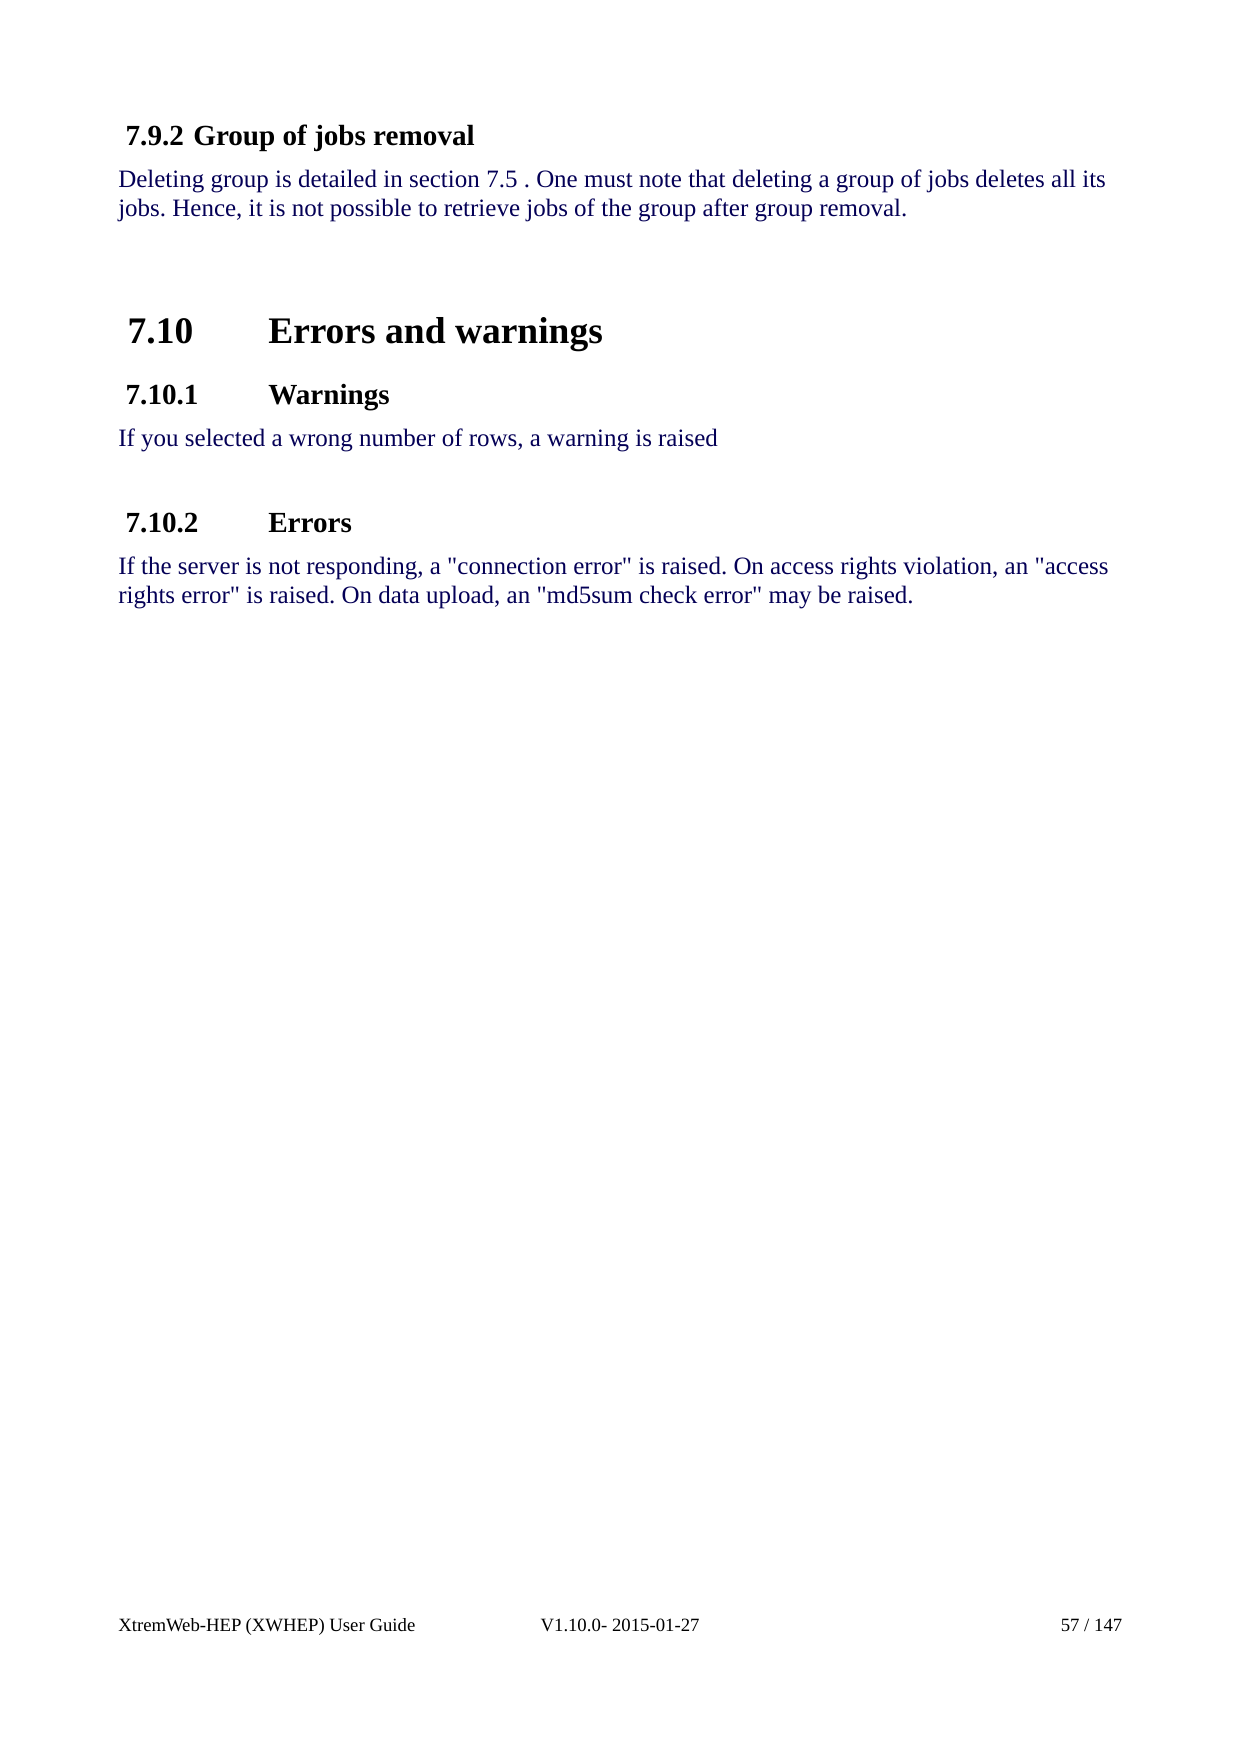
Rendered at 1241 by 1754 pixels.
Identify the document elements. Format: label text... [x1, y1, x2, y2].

subtitle Errors [118, 505, 1122, 539]
subtitle Group of jobs removal [118, 118, 1122, 152]
subtitle Warnings [118, 377, 1122, 410]
text If the server is not responding, a "connection error" is raised. On access rights violation, an "access rights error" is raised. On data upload, an "md5sum check error" may be raised. [118, 551, 1122, 609]
text Deleting group is detailed in section7.5. One must note that deleting a group of jobs deletes all its jobs. Hence, it is not possible to retrieve jobs of the group after group removal. [118, 164, 1122, 222]
subtitle Errors and warnings [118, 309, 1122, 352]
text If you selected a wrong number of rows, a warning is raised [118, 423, 1122, 452]
